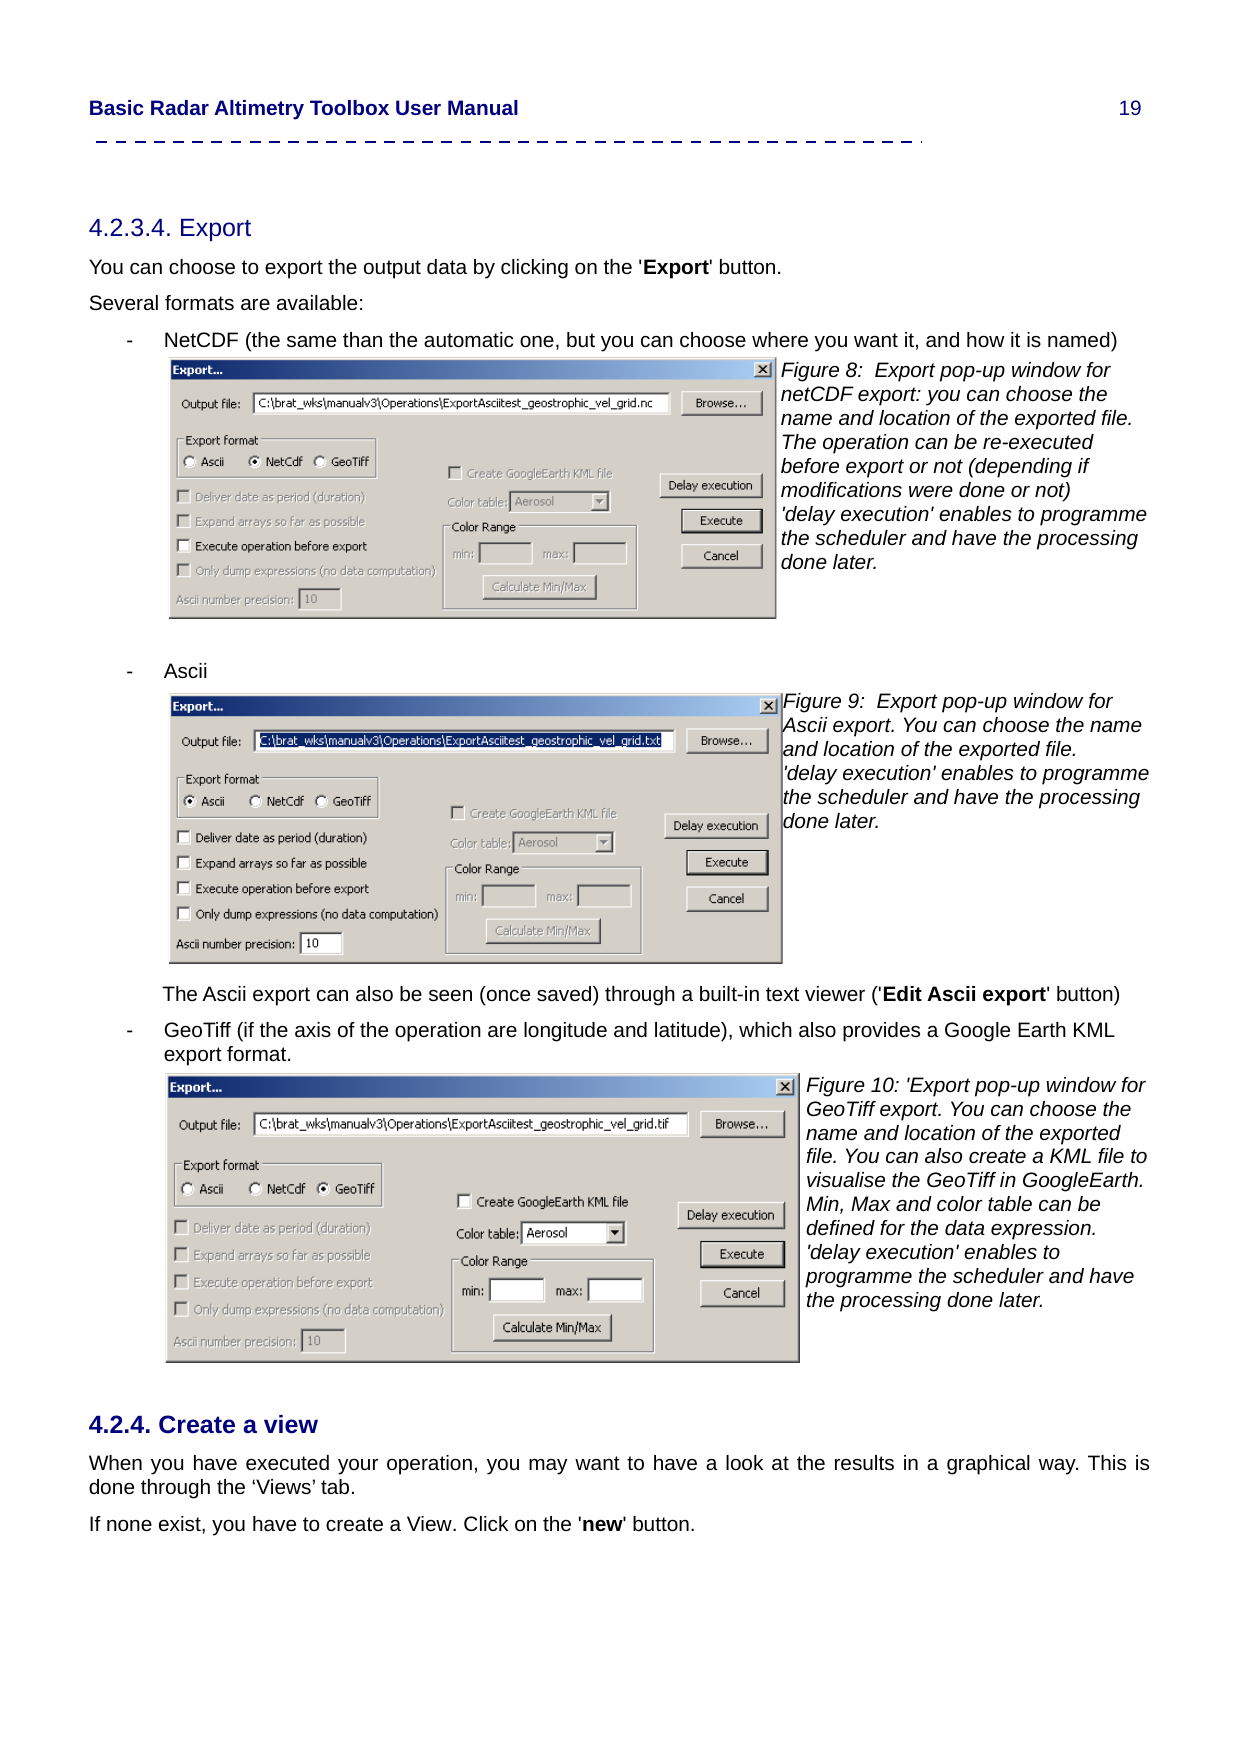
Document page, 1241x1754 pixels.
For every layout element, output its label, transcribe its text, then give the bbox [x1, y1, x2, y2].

list Ascii [126, 659, 1152, 683]
text Figure 9: Export pop-up window for Ascii export. You can choose the name and location of the exported file. 'delay execution' enables to programme the scheduler and have the processing done later. [165, 689, 1152, 833]
list NetCDF (the same than the automatic one, but you can choose where you want it, and how it is named) [126, 327, 1152, 351]
picture [168, 357, 777, 619]
text The Ascii export can also be seen (once saved) through a built-in text viewer ('Edit Ascii export' button) [162, 982, 1152, 1006]
text You can choose to export the output data by clicking on the 'Export' button. [88, 254, 1152, 278]
subtitle Create a view [88, 1410, 1152, 1438]
picture [168, 693, 783, 964]
list GeoTiff (if the axis of the operation are longitude and latitude), which also provides a Google Earth KML export format. [126, 1018, 1152, 1066]
text If none exist, you have to create a View. Click on the 'new' button. [88, 1511, 1152, 1535]
text [93, 358, 168, 573]
text Figure 10: 'Export pop-up window for GeoTiff export. You can choose the name and location of the exported file. You can also create a KML file to visualise the GeoTiff in GoogleEarth. Min, Max and color table can be defined for the data expression. 'delay execution' enables to programme the scheduler and have the processing done later. [165, 1072, 1152, 1312]
subtitle Export [88, 213, 1152, 242]
text Figure 8: Export pop-up window for netCDF export: you can choose the name and location of the exported file. The operation can be re-executed before export or not (depending if modifications were done or not) 'delay execution' enables to programme the scheduler and have the processing done later. [777, 358, 1152, 573]
picture [165, 1073, 800, 1363]
text When you have executed your operation, you may want to have a look at the results in a graphical way. This is done through the ‘Views’ tab. [88, 1451, 1152, 1499]
text Several formats are available: [88, 291, 1152, 315]
